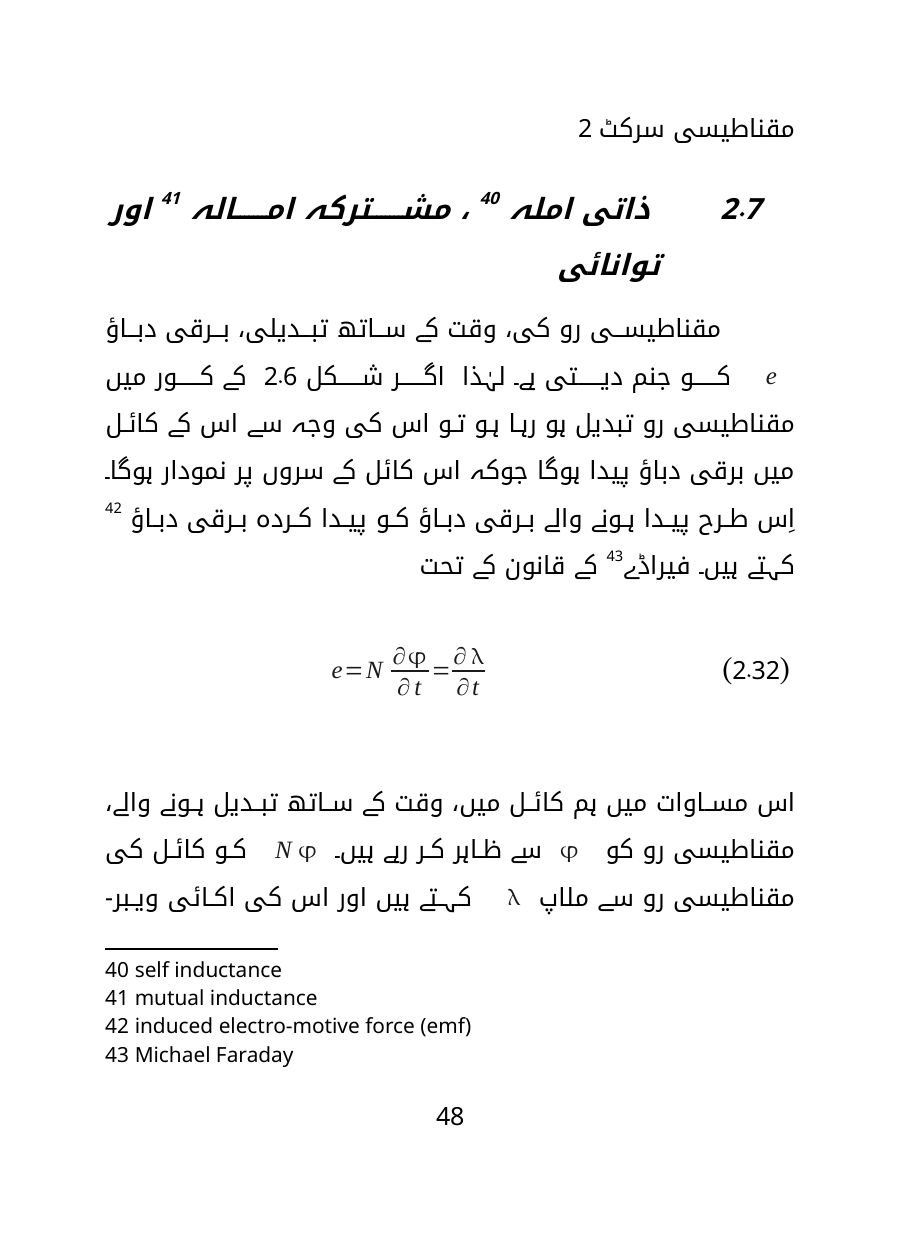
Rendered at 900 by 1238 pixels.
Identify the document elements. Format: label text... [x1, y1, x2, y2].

text Michael Faraday [105, 1040, 795, 1068]
text اس مساوات میں ہم کائل میں، وقت کے ساتھ تبدیل ہونے والے، مقناطیسی رو کو سے ظاہر کر رہے ہیں۔ کو کائل کی مقناطیسی رو سے ملاپ کہتے ہیں اور اس کی اکائی ویبر-چکر ہے۔ اس پیدا کردہ برقی دباؤ کے سمت کا تعین یوں کیا جاتا ہے کہ اگر دئے گئے کائل کے سروں کو شارٹ سرکٹ کیا جائے تو اِس میں برقی رو اُس سمت میں ہو گی جس میں مقناطیسی رو کی تبدیلی کو روکا جا سکے۔ [105, 779, 795, 921]
subtitle ذاتی املہ ، مشترکہ امالہ اور توانائی [105, 182, 720, 293]
table_header (2.32) [705, 636, 795, 719]
table_header [105, 636, 704, 719]
list mutual inductance [105, 983, 795, 1012]
text مقناطیسی رو کی، وقت کے ساتھ تبدیلی، برقی دباؤ کو جنم دیتی ہے۔ لہٰذا اگر شکل 2.6 کے کور میں مقناطیسی رو تبدیل ہو رہا ہو تو اس کی وجہ سے اس کے کائل میں برقی دباؤ پیدا ہوگا جوکہ اس کائل کے سروں پر نمودار ہوگا۔ اِس طرح پیدا ہونے والے برقی دباؤ کو پیدا کردہ برقی دباؤ کہتے ہیں۔ فیراڈے کے قانون کے تحت [105, 306, 795, 590]
text induced electro-motive force (emf) [105, 1012, 795, 1040]
list self inductance [105, 955, 795, 983]
